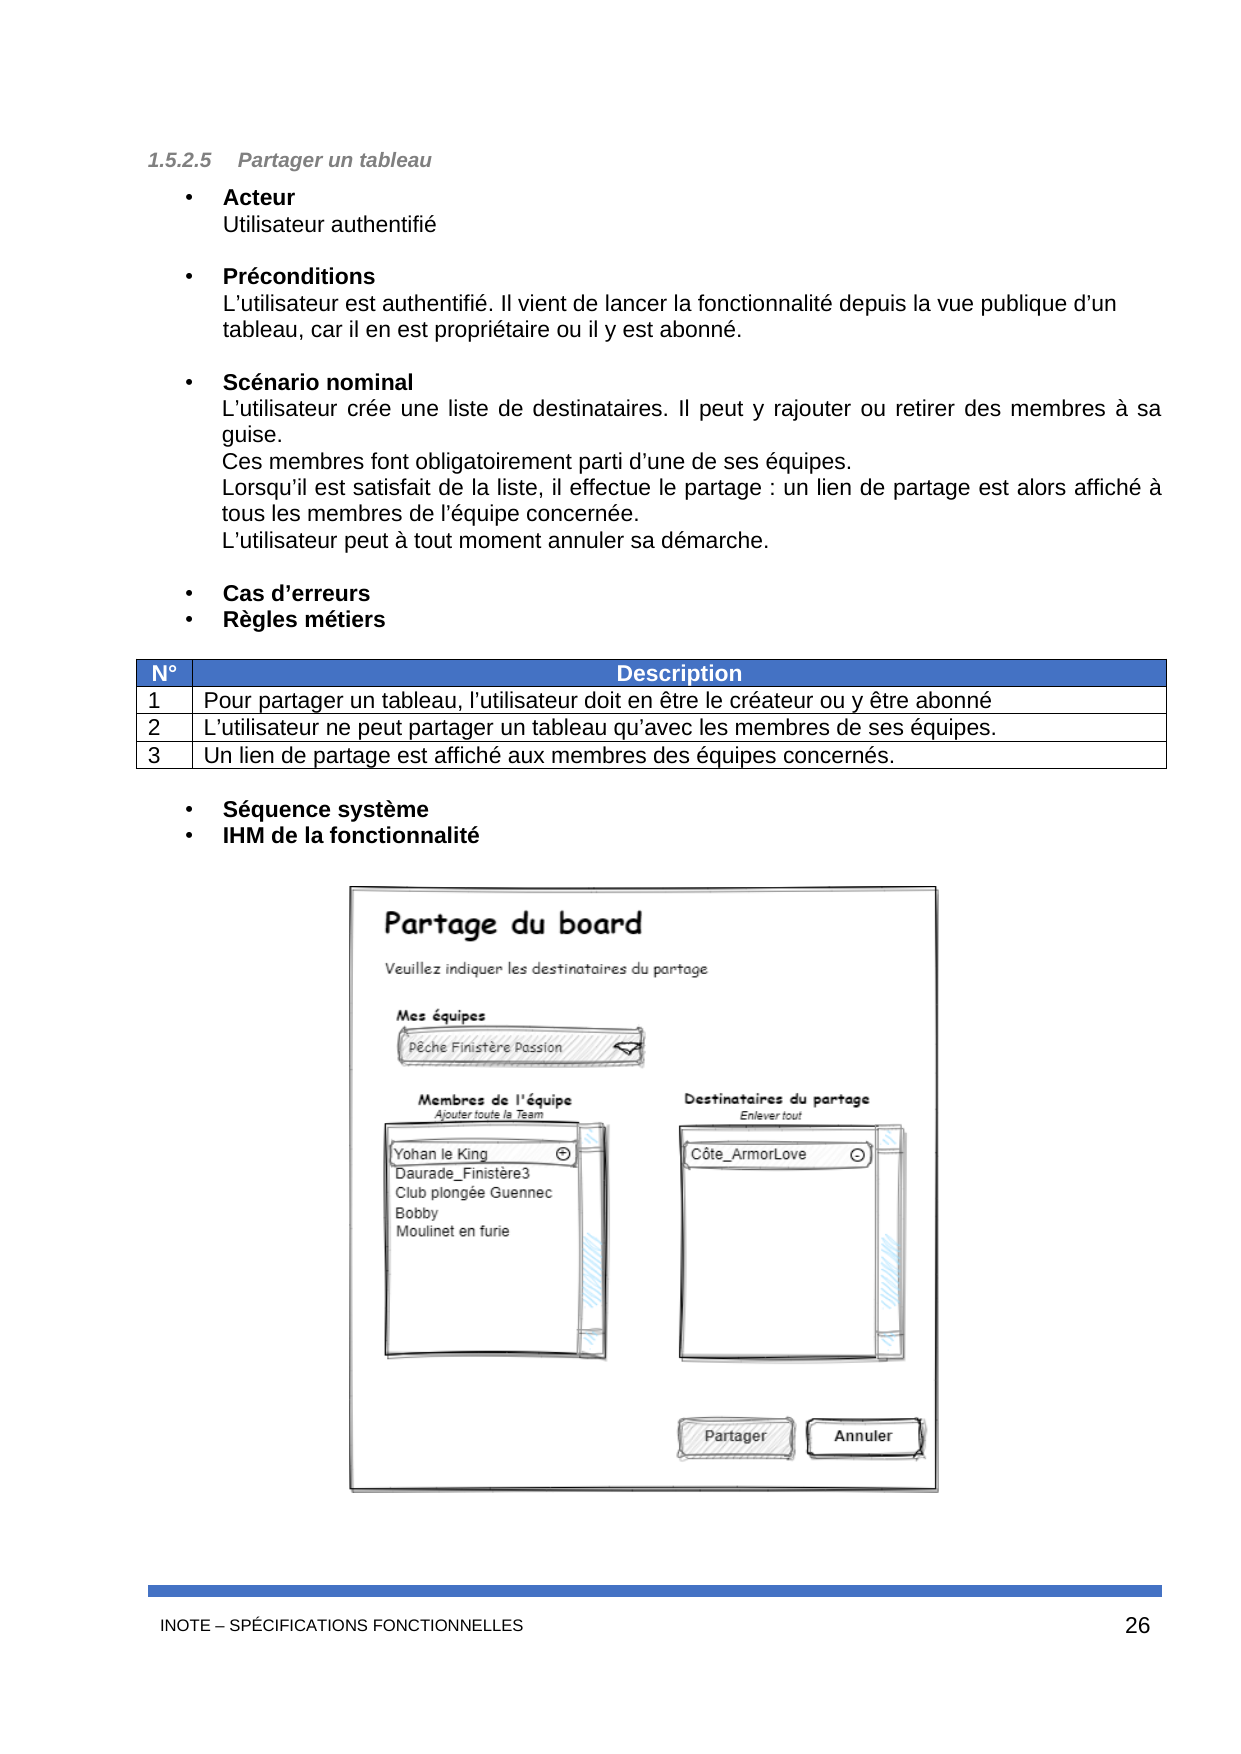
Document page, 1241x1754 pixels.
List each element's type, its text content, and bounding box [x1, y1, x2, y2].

text L’utilisateur peut à tout moment annuler sa démarche. [222, 527, 1162, 553]
table_cell 3 [137, 742, 192, 768]
list Séquence système [185, 796, 1162, 822]
text L’utilisateur crée une liste de destinataires. Il peut y rajouter ou retirer des membres à sa guise. [222, 395, 1162, 448]
text Lorsqu’il est satisfait de la liste, il effectue le partage : un lien de partage est alors affiché à tous les membres de l’équipe concernée. [222, 474, 1162, 527]
table_cell 1 [137, 687, 192, 713]
table_cell L’utilisateur ne peut partager un tableau qu’avec les membres de ses équipes. [193, 714, 1166, 741]
table_cell Un lien de partage est affiché aux membres des équipes concernés. [193, 742, 1166, 768]
list IHM de la fonctionnalité [185, 822, 1162, 848]
list Acteur [185, 184, 1162, 211]
text Ces membres font obligatoirement parti d’une de ses équipes. [222, 448, 1162, 474]
list Cas d’erreurs [185, 579, 1162, 606]
table_cell Pour partager un tableau, l’utilisateur doit en être le créateur ou y être abonné [193, 687, 1166, 713]
table_header N° [137, 660, 192, 686]
list Utilisateur authentifié [185, 211, 1162, 237]
table_header Description [193, 660, 1166, 686]
table_cell 2 [137, 714, 192, 741]
list L’utilisateur est authentifié. Il vient de lancer la fonctionnalité depuis la vue publique d’un tableau, car il en est propriétaire ou il y est abonné. [185, 289, 1162, 342]
list Règles métiers [185, 606, 1162, 632]
picture [349, 886, 939, 1493]
subtitle Partager un tableau [148, 148, 1162, 172]
list Scénario nominal [185, 369, 1162, 395]
list Préconditions [185, 263, 1162, 289]
